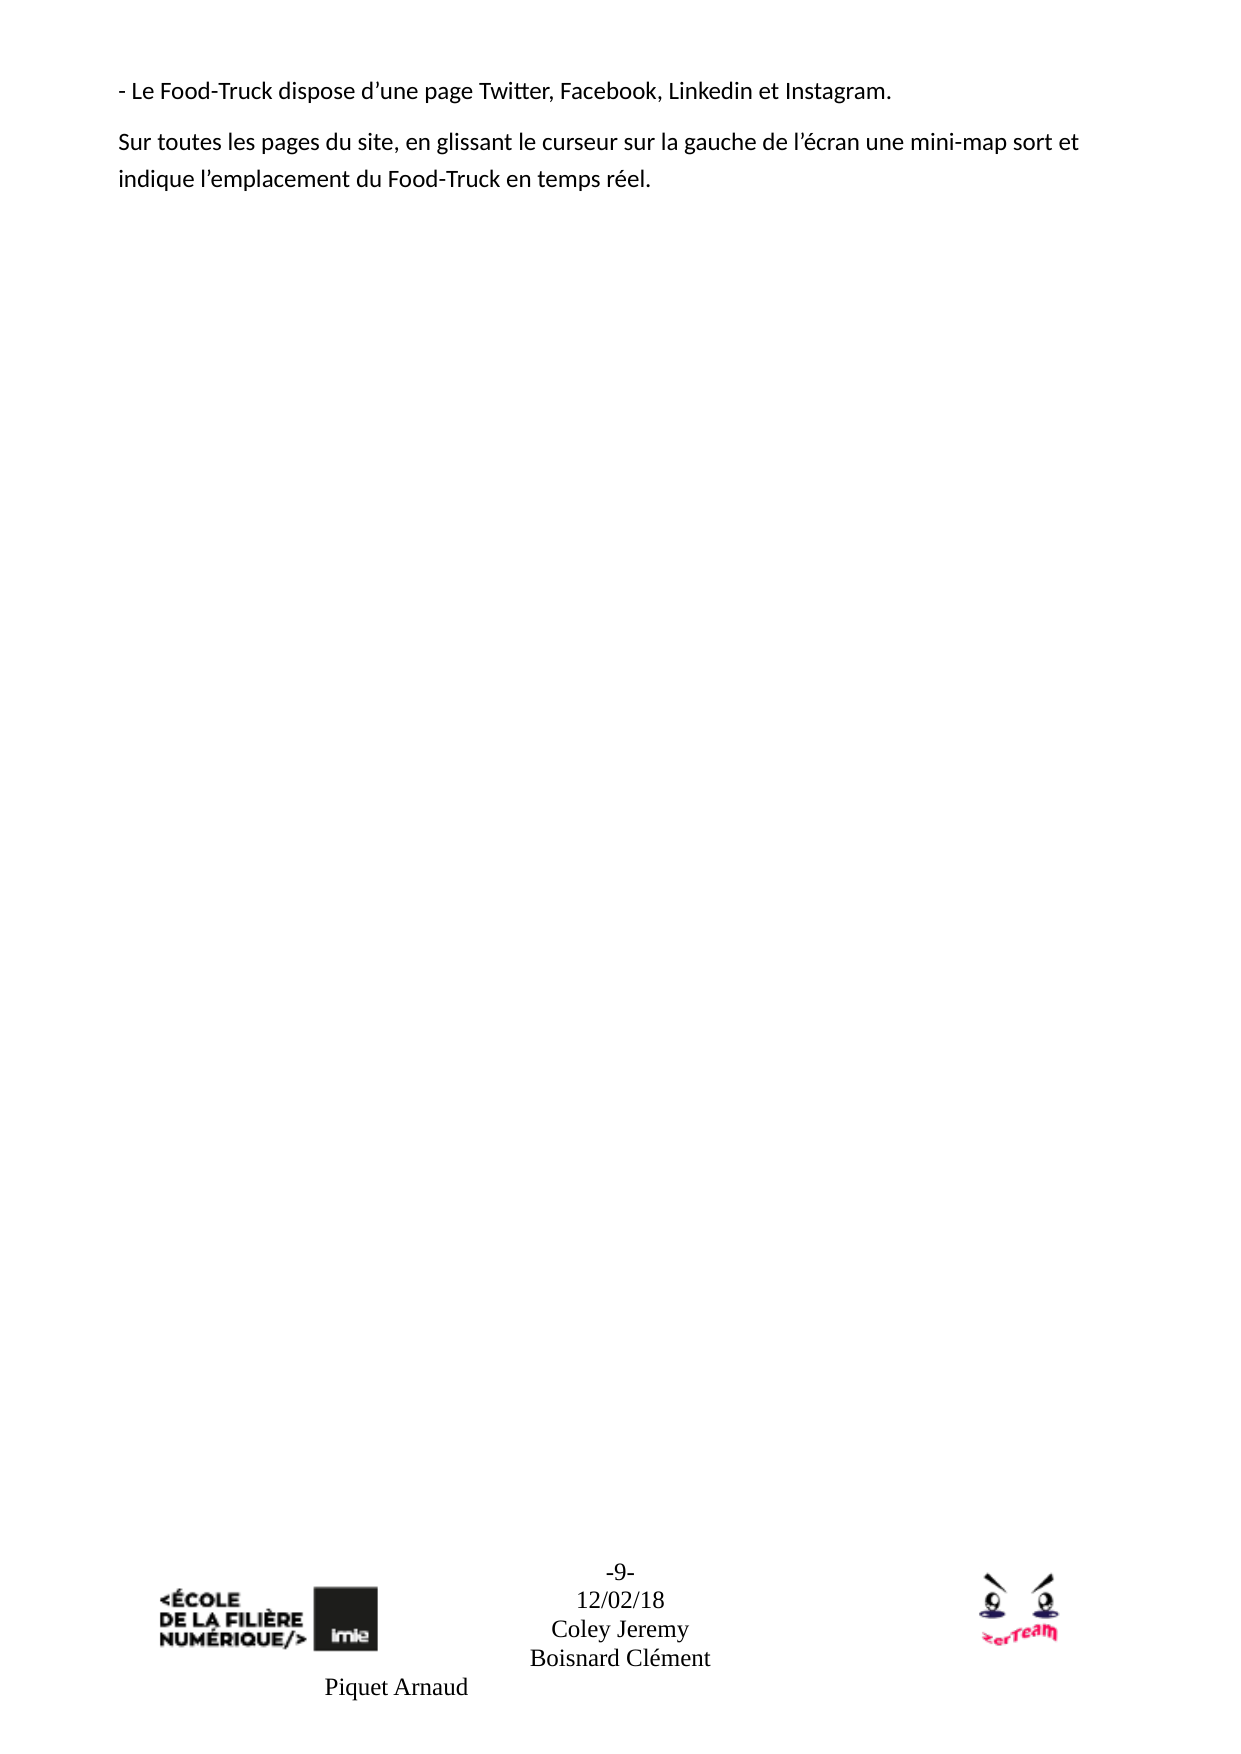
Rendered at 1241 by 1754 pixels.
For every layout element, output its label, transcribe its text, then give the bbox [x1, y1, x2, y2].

text - Le Food-Truck dispose d’une page Twitter, Facebook, Linkedin et Instagram. [118, 75, 1122, 106]
text Sur toutes les pages du site, en glissant le curseur sur la gauche de l’écran une mini-map sort et indique l’emplacement du Food-Truck en temps réel. [118, 126, 1122, 193]
